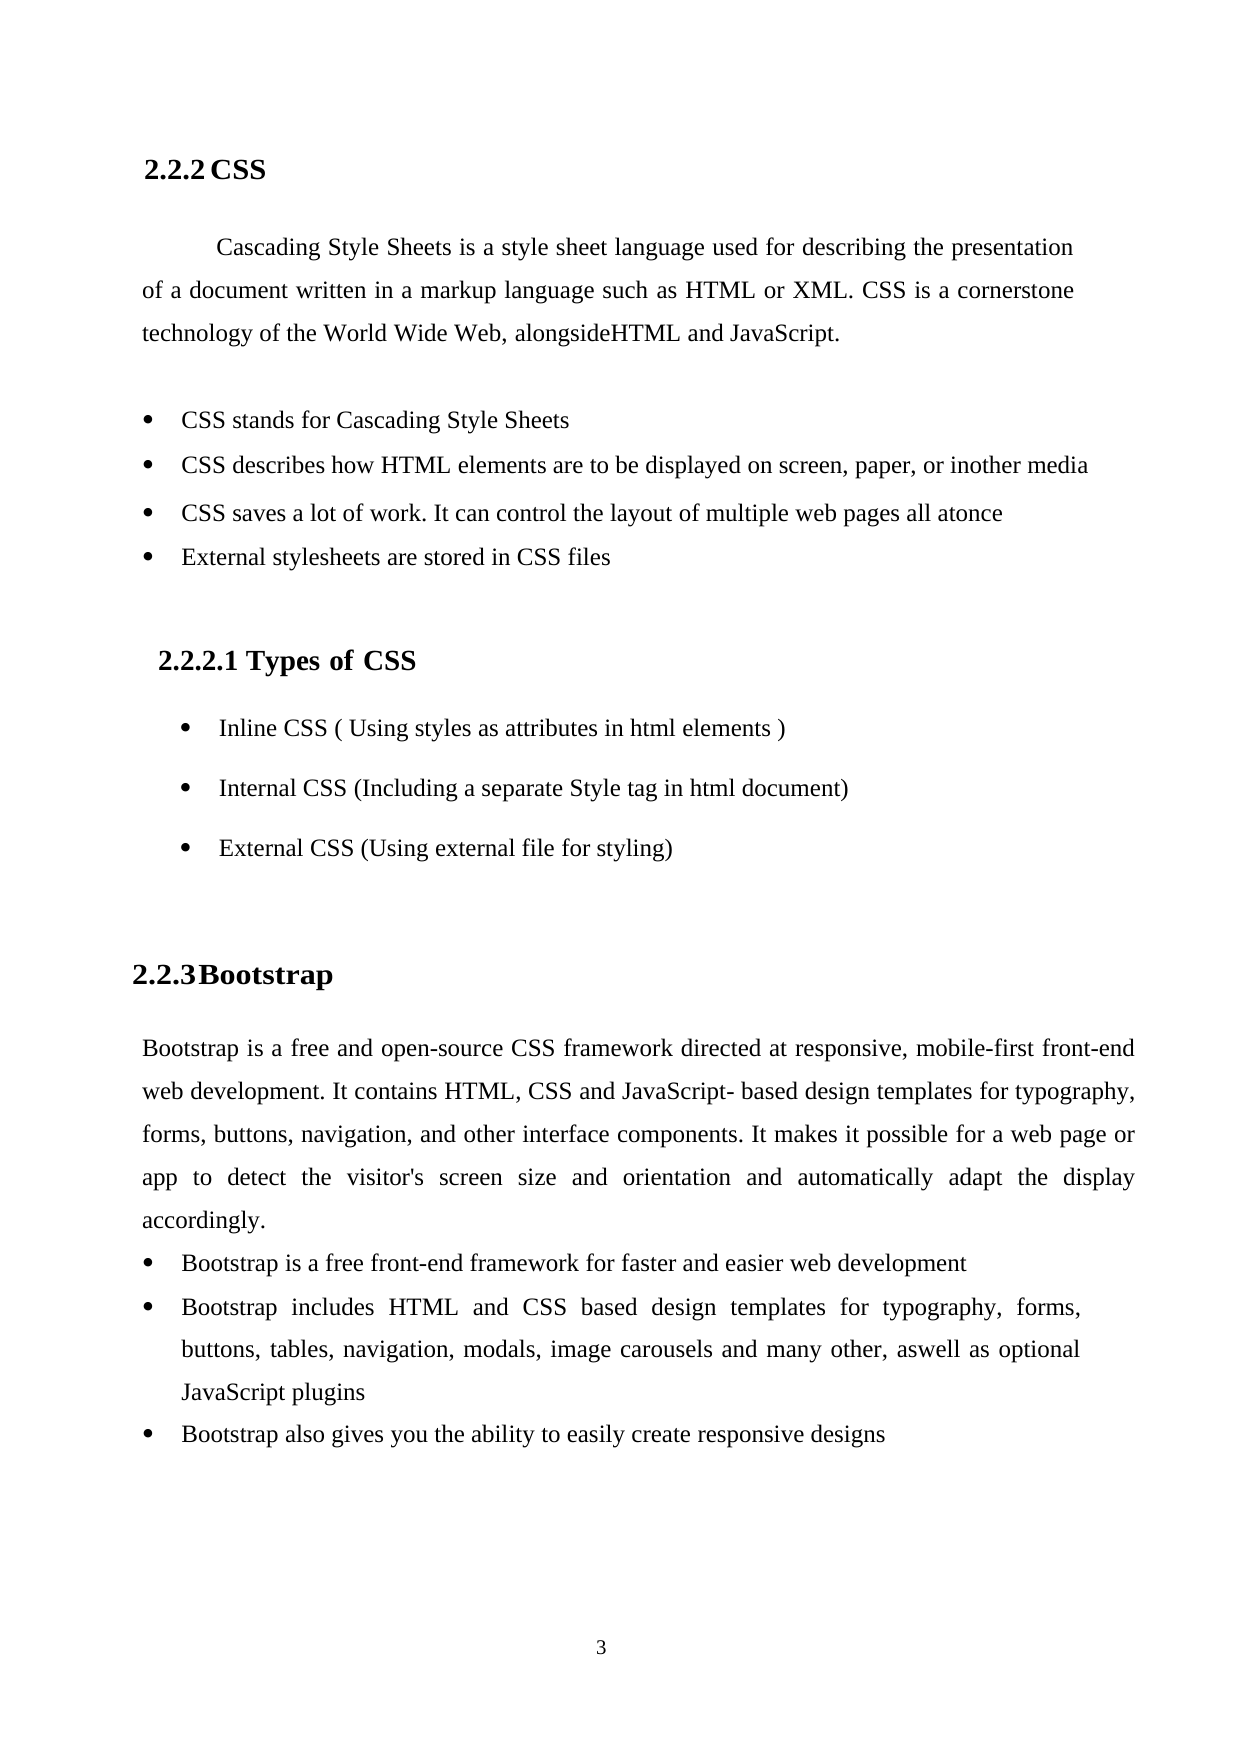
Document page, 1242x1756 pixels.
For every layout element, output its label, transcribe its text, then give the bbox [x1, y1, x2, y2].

list External stylesheets are stored in CSS files [144, 542, 1152, 571]
list CSS describes how HTML elements are to be displayed on screen, paper, or inother media [144, 450, 1152, 479]
subtitle CSS [144, 152, 1152, 186]
subtitle Types of CSS [158, 643, 1152, 676]
list Internal CSS (Including a separate Style tag in html document) [181, 773, 1152, 801]
list Bootstrap also gives you the ability to easily create responsive designs [144, 1419, 1152, 1448]
subtitle Bootstrap [132, 957, 1152, 991]
list Bootstrap is a free front-end framework for faster and easier web development [144, 1248, 1152, 1277]
text Bootstrap is a free and open-source CSS framework directed at responsive, mobile-first front-end web development. It contains HTML, CSS and JavaScript- based design templates for typography, forms, buttons, navigation, and other interface components. It makes it possible for a web page or app to detect the visitor's screen size and orientation and automatically adapt the display accordingly. [142, 1033, 1136, 1234]
list CSS saves a lot of work. It can control the layout of multiple web pages all atonce [144, 498, 1152, 527]
list External CSS (Using external file for styling) [181, 833, 1152, 862]
list Inline CSS ( Using styles as attributes in html elements ) [181, 713, 1152, 742]
text Cascading Style Sheets is a style sheet language used for describing the presentation of a document written in a markup language such as HTML or XML. CSS is a cornerstone technology of the World Wide Web, alongsideHTML and JavaScript. [142, 232, 1074, 347]
list CSS stands for Cascading Style Sheets [144, 405, 1152, 433]
list Bootstrap includes HTML and CSS based design templates for typography, forms, buttons, tables, navigation, modals, image carousels and many other, aswell as optional JavaScript plugins [144, 1292, 1081, 1405]
